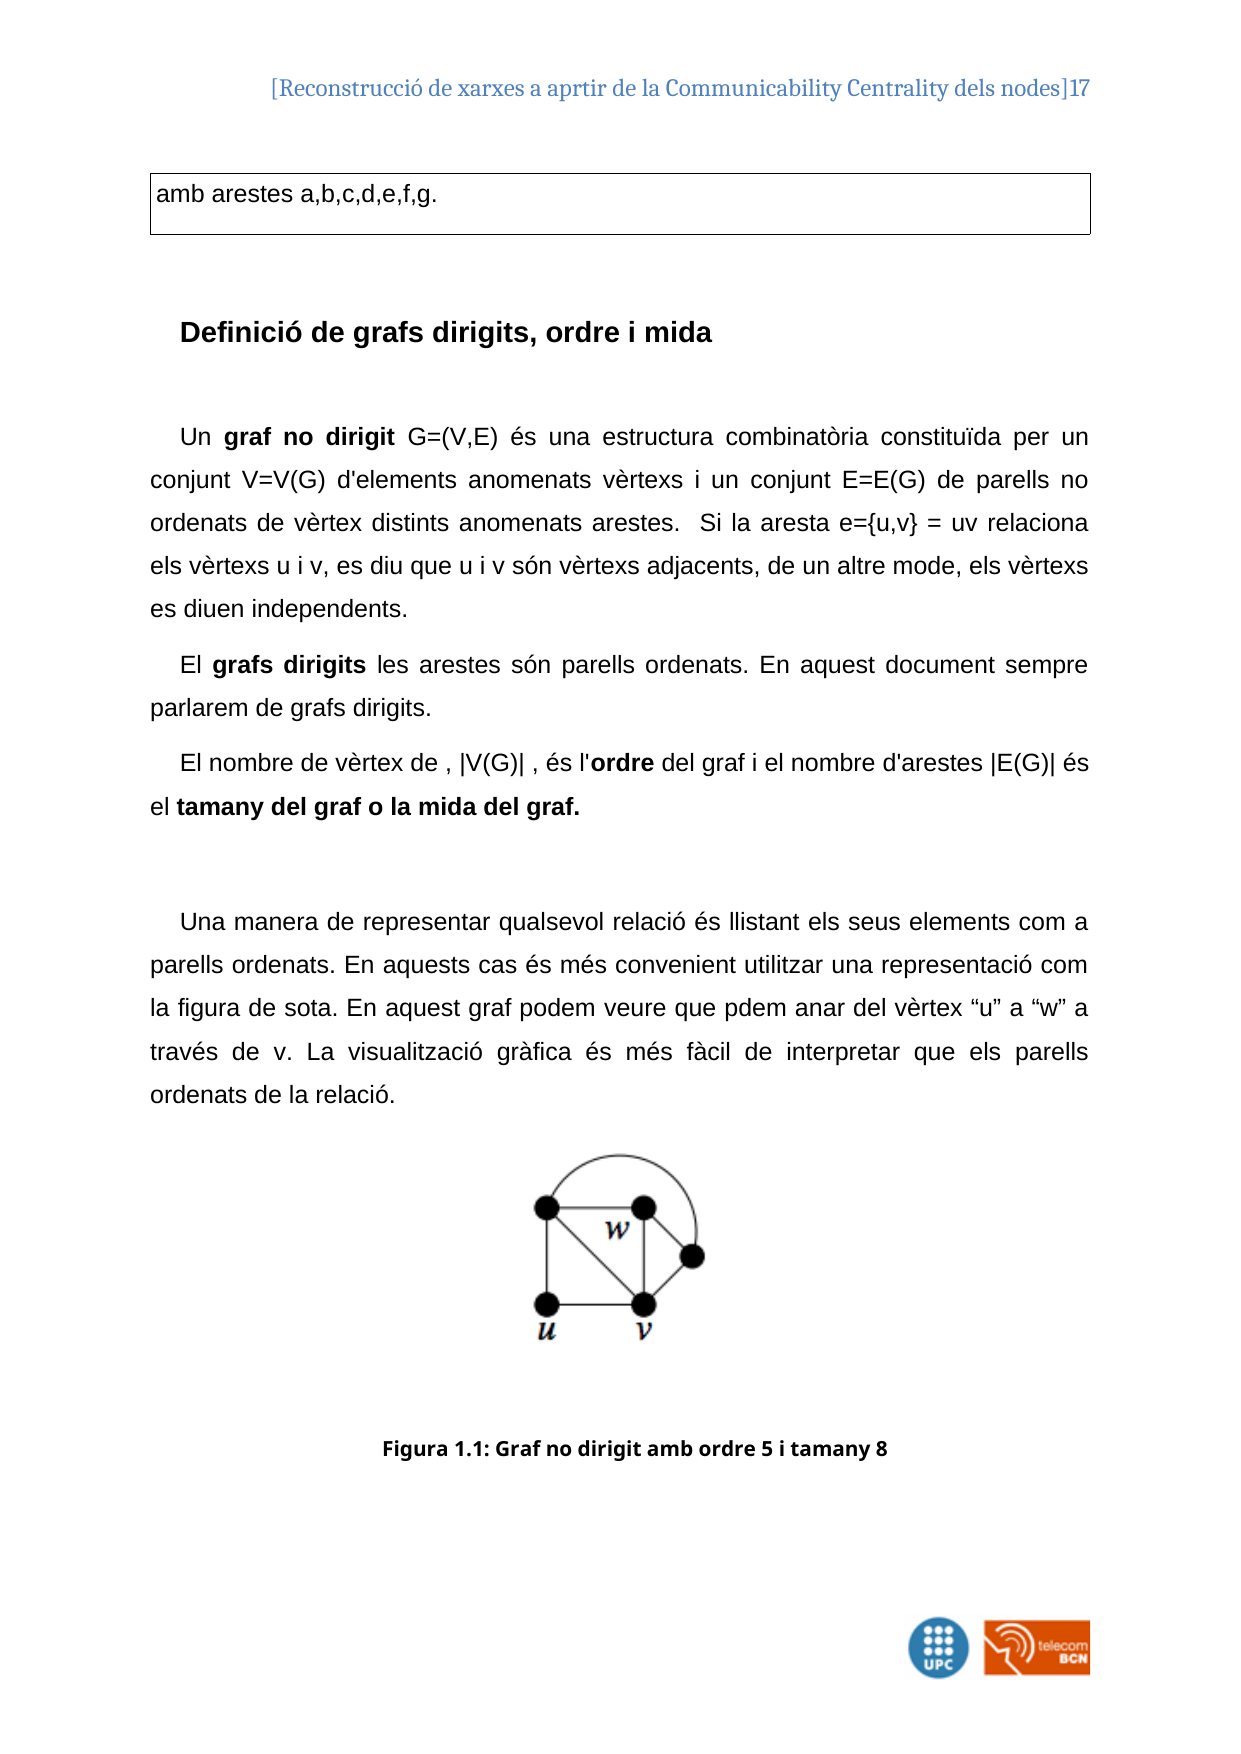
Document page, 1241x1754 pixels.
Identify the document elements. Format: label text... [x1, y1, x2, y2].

picture [488, 1135, 753, 1376]
subtitle Definició de grafs dirigits, ordre i mida [150, 315, 1090, 348]
table_cell amb arestes a,b,c,d,e,f,g. [151, 174, 1090, 234]
text El nombre de vèrtex de , |V(G)| , és l'ordre del graf i el nombre d'arestes |E(G)| és el tamany del graf o la mida del graf. [150, 748, 1090, 820]
picture [904, 1614, 1091, 1681]
text Un graf no dirigit G=(V,E) és una estructura combinatòria constituïda per un conjunt V=V(G) d'elements anomenats vèrtexs i un conjunt E=E(G) de parells no ordenats de vèrtex distints anomenats arestes. Si la aresta e={u,v} = uv relaciona els vèrtexs u i v, es diu que u i v són vèrtexs adjacents, de un altre mode, els vèrtexs es diuen independents. [150, 421, 1090, 623]
text Una manera de representar qualsevol relació és llistant els seus elements com a parells ordenats. En aquests cas és més convenient utilitzar una representació com la figura de sota. En aquest graf podem veure que pdem anar del vèrtex “u” a “w” a través de v. La visualització gràfica és més fàcil de interpretar que els parells ordenats de la relació. [150, 907, 1090, 1108]
text Figura 1.1: Graf no dirigit amb ordre 5 i tamany 8 [150, 1434, 1090, 1462]
text El grafs dirigits les arestes són parells ordenats. En aquest document sempre parlarem de grafs dirigits. [150, 649, 1090, 721]
